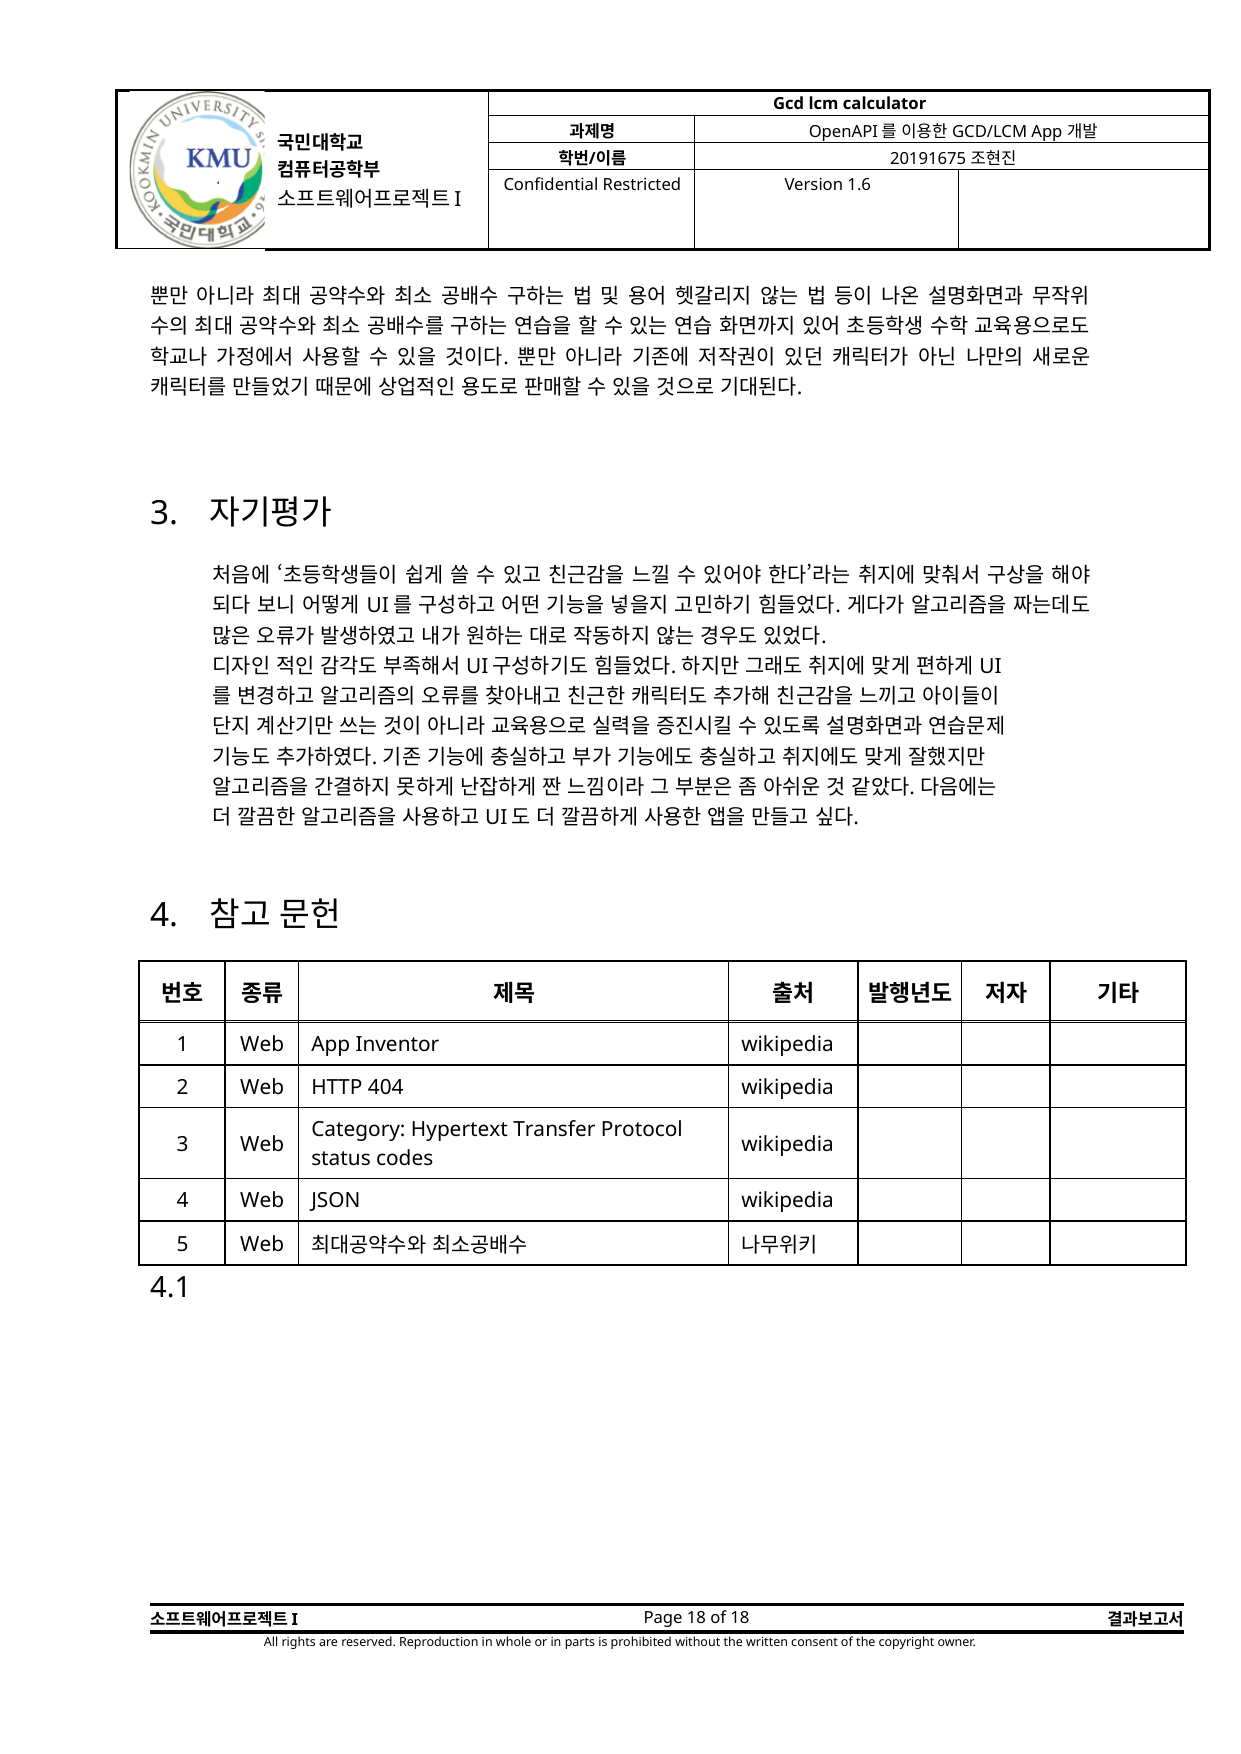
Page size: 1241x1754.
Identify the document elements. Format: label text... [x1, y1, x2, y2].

text 단지 계산기만 쓰는 것이 아니라 교육용으로 실력을 증진시킬 수 있도록 설명화면과 연습문제 [212, 710, 1090, 740]
table_cell [1051, 1179, 1185, 1220]
table_cell 최대공약수와 최소공배수 [299, 1222, 728, 1264]
table_cell [962, 1222, 1049, 1264]
table_cell wikipedia [729, 1023, 857, 1064]
table_header 발행년도 [859, 962, 961, 1020]
table_cell [1051, 1023, 1185, 1064]
table_cell Web [226, 1108, 298, 1178]
table_cell 4 [140, 1179, 224, 1220]
table_header 저자 [962, 962, 1049, 1020]
table_cell [1051, 1066, 1185, 1107]
text 더 깔끔한 알고리즘을 사용하고 UI도 더 깔끔하게 사용한 앱을 만들고 싶다. [212, 801, 1090, 831]
table_cell 2 [140, 1066, 224, 1107]
table_cell [859, 1179, 961, 1220]
table_cell 나무위키 [729, 1222, 857, 1264]
table_cell [859, 1108, 961, 1178]
table_cell [859, 1222, 961, 1264]
table_cell [1051, 1108, 1185, 1178]
table_cell Web [226, 1023, 298, 1064]
table_cell 3 [140, 1108, 224, 1178]
table_cell [859, 1066, 961, 1107]
table_cell [962, 1066, 1049, 1107]
table_cell Web [226, 1179, 298, 1220]
subtitle 자기평가 [150, 486, 1090, 534]
table_header 종류 [226, 962, 298, 1020]
text 를 변경하고 알고리즘의 오류를 찾아내고 친근한 캐릭터도 추가해 친근감을 느끼고 아이들이 [212, 679, 1090, 710]
text 처음에 ‘초등학생들이 쉽게 쓸 수 있고 친근감을 느낄 수 있어야 한다’라는 취지에 맞춰서 구상을 해야 되다 보니 어떻게 UI를 구성하고 어떤 기능을 넣을지 고민하기 힘들었다. 게다가 알고리즘을 짜는데도 많은 오류가 발생하였고 내가 원하는 대로 작동하지 않는 경우도 있었다. [212, 558, 1090, 649]
table_header 기타 [1051, 962, 1185, 1020]
table_cell 5 [140, 1222, 224, 1264]
table_cell [859, 1023, 961, 1064]
table_header 제목 [299, 962, 728, 1020]
table_cell [962, 1023, 1049, 1064]
subtitle 참고 문헌 [150, 888, 1090, 936]
table_header 출처 [729, 962, 857, 1020]
table_cell Web [226, 1222, 298, 1264]
table_cell wikipedia [729, 1108, 857, 1178]
table_cell App Inventor [299, 1023, 728, 1064]
table_cell 1 [140, 1023, 224, 1064]
table_cell [962, 1179, 1049, 1220]
text 디자인 적인 감각도 부족해서 UI구성하기도 힘들었다. 하지만 그래도 취지에 맞게 편하게 UI [212, 649, 1090, 679]
table_cell [962, 1108, 1049, 1178]
table_cell Category: Hypertext Transfer Protocol status codes [299, 1108, 728, 1178]
table_cell wikipedia [729, 1066, 857, 1107]
table_cell [1051, 1222, 1185, 1264]
text 기능도 추가하였다. 기존 기능에 충실하고 부가 기능에도 충실하고 취지에도 맞게 잘했지만 [212, 740, 1090, 770]
table_header 번호 [140, 962, 224, 1020]
table_cell JSON [299, 1179, 728, 1220]
table_cell HTTP 404 [299, 1066, 728, 1107]
text 뿐만 아니라 최대 공약수와 최소 공배수 구하는 법 및 용어 헷갈리지 않는 법 등이 나온 설명화면과 무작위 수의 최대 공약수와 최소 공배수를 구하는 연습을 할 수 있는 연습 화면까지 있어 초등학생 수학 교육용으로도 학교나 가정에서 사용할 수 있을 것이다. 뿐만 아니라 기존에 저작권이 있던 캐릭터가 아닌 나만의 새로운 캐릭터를 만들었기 때문에 상업적인 용도로 판매할 수 있을 것으로 기대된다. [150, 279, 1090, 401]
table_cell Web [226, 1066, 298, 1107]
text 알고리즘을 간결하지 못하게 난잡하게 짠 느낌이라 그 부분은 좀 아쉬운 것 같았다. 다음에는 [212, 770, 1090, 801]
table_cell wikipedia [729, 1179, 857, 1220]
